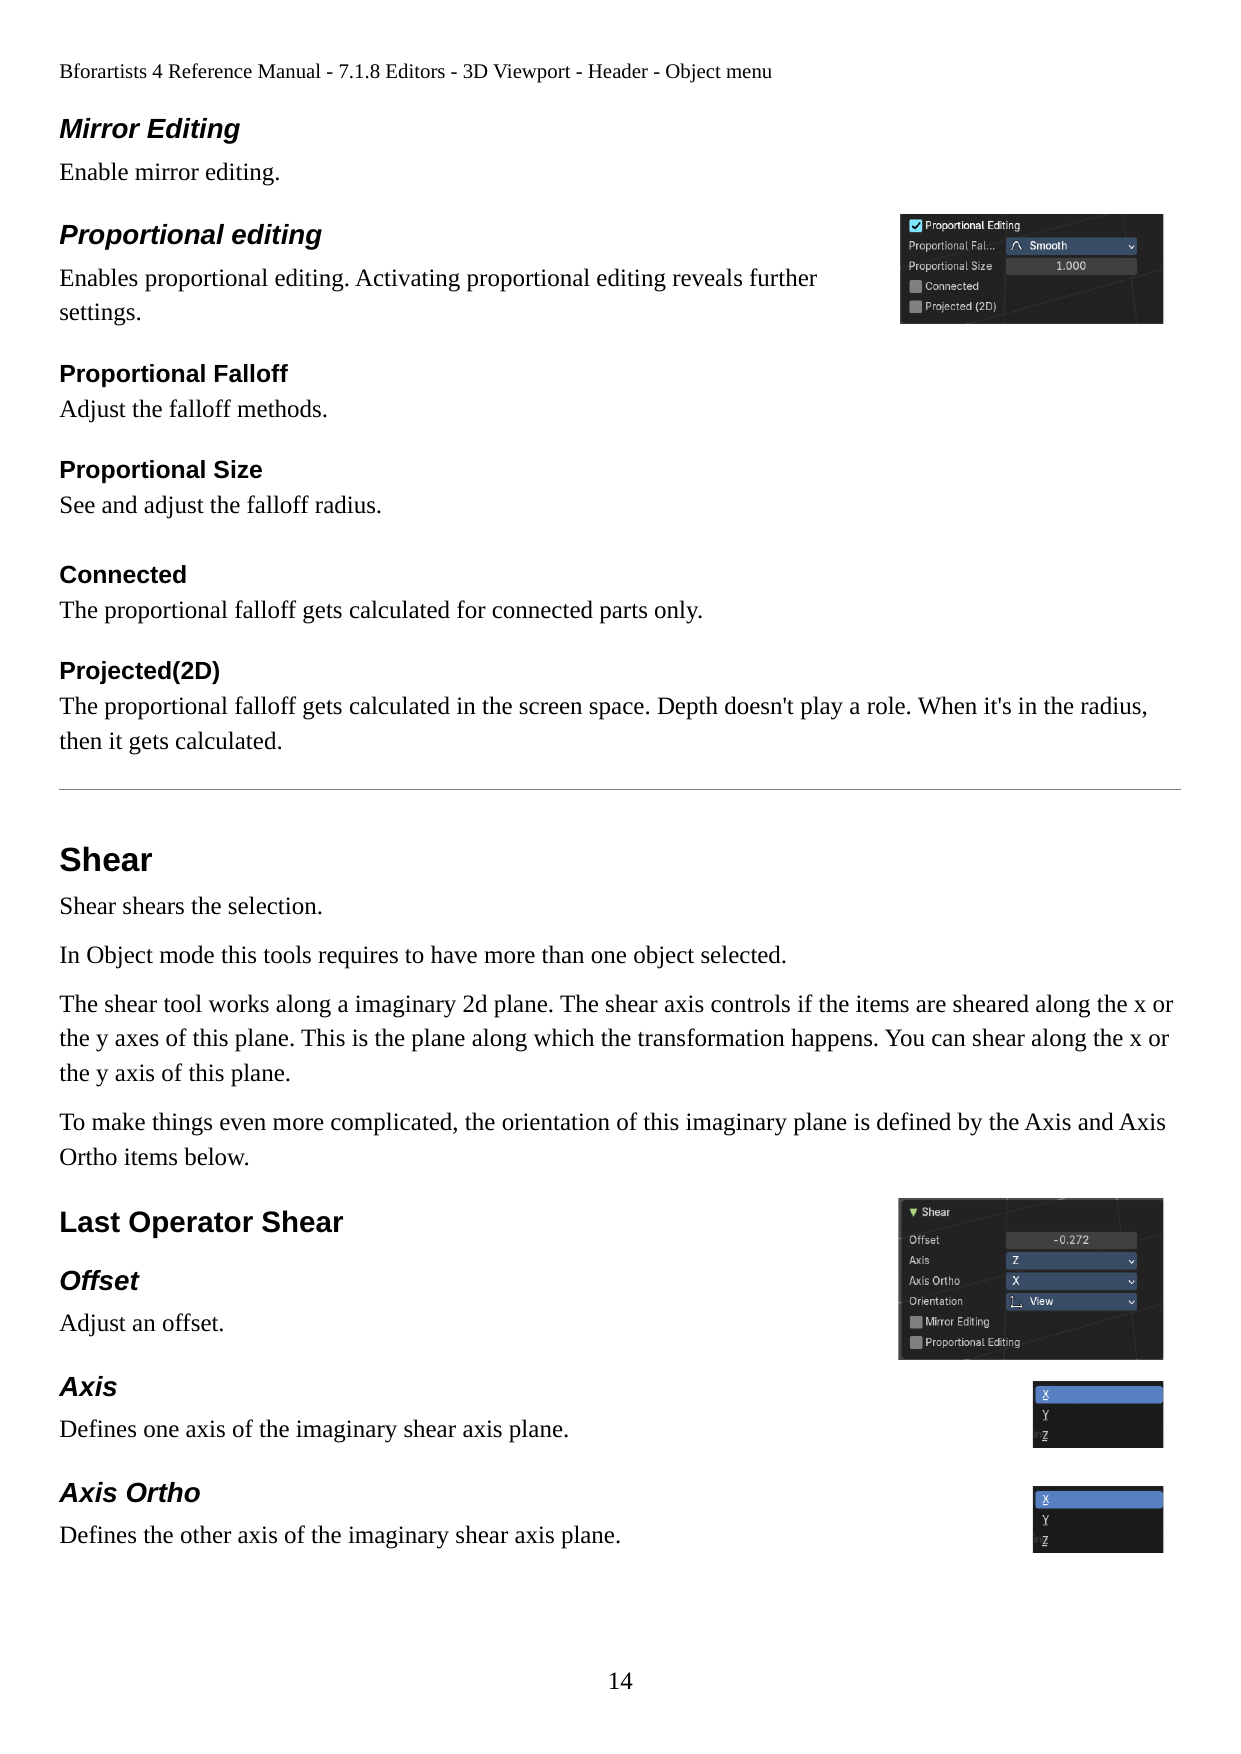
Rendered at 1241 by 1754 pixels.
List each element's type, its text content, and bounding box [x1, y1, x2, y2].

picture [1032, 1381, 1164, 1448]
text Defines one axis of the imaginary shear axis plane. [59, 1414, 1032, 1443]
subtitle Axis [59, 1370, 1181, 1402]
subtitle Mirror Editing [59, 113, 1181, 144]
text In Object mode this tools requires to have more than one object selected. [59, 940, 1181, 969]
subtitle Proportional editing [59, 218, 900, 250]
subtitle Proportional Falloff [59, 359, 1181, 387]
text The proportional falloff gets calculated in the screen space. Depth doesn't play a role. When it's in the radius, then it gets calculated. [59, 691, 1181, 754]
subtitle Last Operator Shear [59, 1205, 898, 1239]
subtitle [1164, 218, 1181, 250]
text Defines the other axis of the imaginary shear axis plane. [59, 1520, 1032, 1549]
text To make things even more complicated, the orientation of this imaginary plane is defined by the Axis and Axis Ortho items below. [59, 1107, 1181, 1170]
text Adjust the falloff methods. [59, 394, 1181, 422]
text Adjust an offset. [59, 1308, 898, 1337]
subtitle Proportional Size [59, 455, 1181, 484]
subtitle Connected [59, 560, 1181, 589]
text [1164, 1308, 1181, 1337]
text Enable mirror editing. [59, 157, 1181, 186]
picture [898, 1198, 1164, 1360]
subtitle Axis Ortho [59, 1476, 1181, 1508]
picture [1032, 1486, 1164, 1553]
text The shear tool works along a imaginary 2d plane. The shear axis controls if the items are sheared along the x or the y axes of this plane. This is the plane along which the transformation happens. You can shear along the x or the y axis of this plane. [59, 989, 1181, 1087]
subtitle Shear [59, 840, 1181, 878]
subtitle [1164, 1205, 1181, 1239]
text See and adjust the falloff radius. [59, 490, 1181, 519]
subtitle [1164, 1264, 1181, 1296]
picture [900, 214, 1164, 324]
subtitle Offset [59, 1264, 898, 1296]
text The proportional falloff gets calculated for connected parts only. [59, 595, 1181, 624]
text Enables proportional editing. Activating proportional editing reveals further settings. [59, 263, 1181, 326]
subtitle Projected(2D) [59, 656, 1181, 685]
text Shear shears the selection. [59, 891, 1181, 920]
